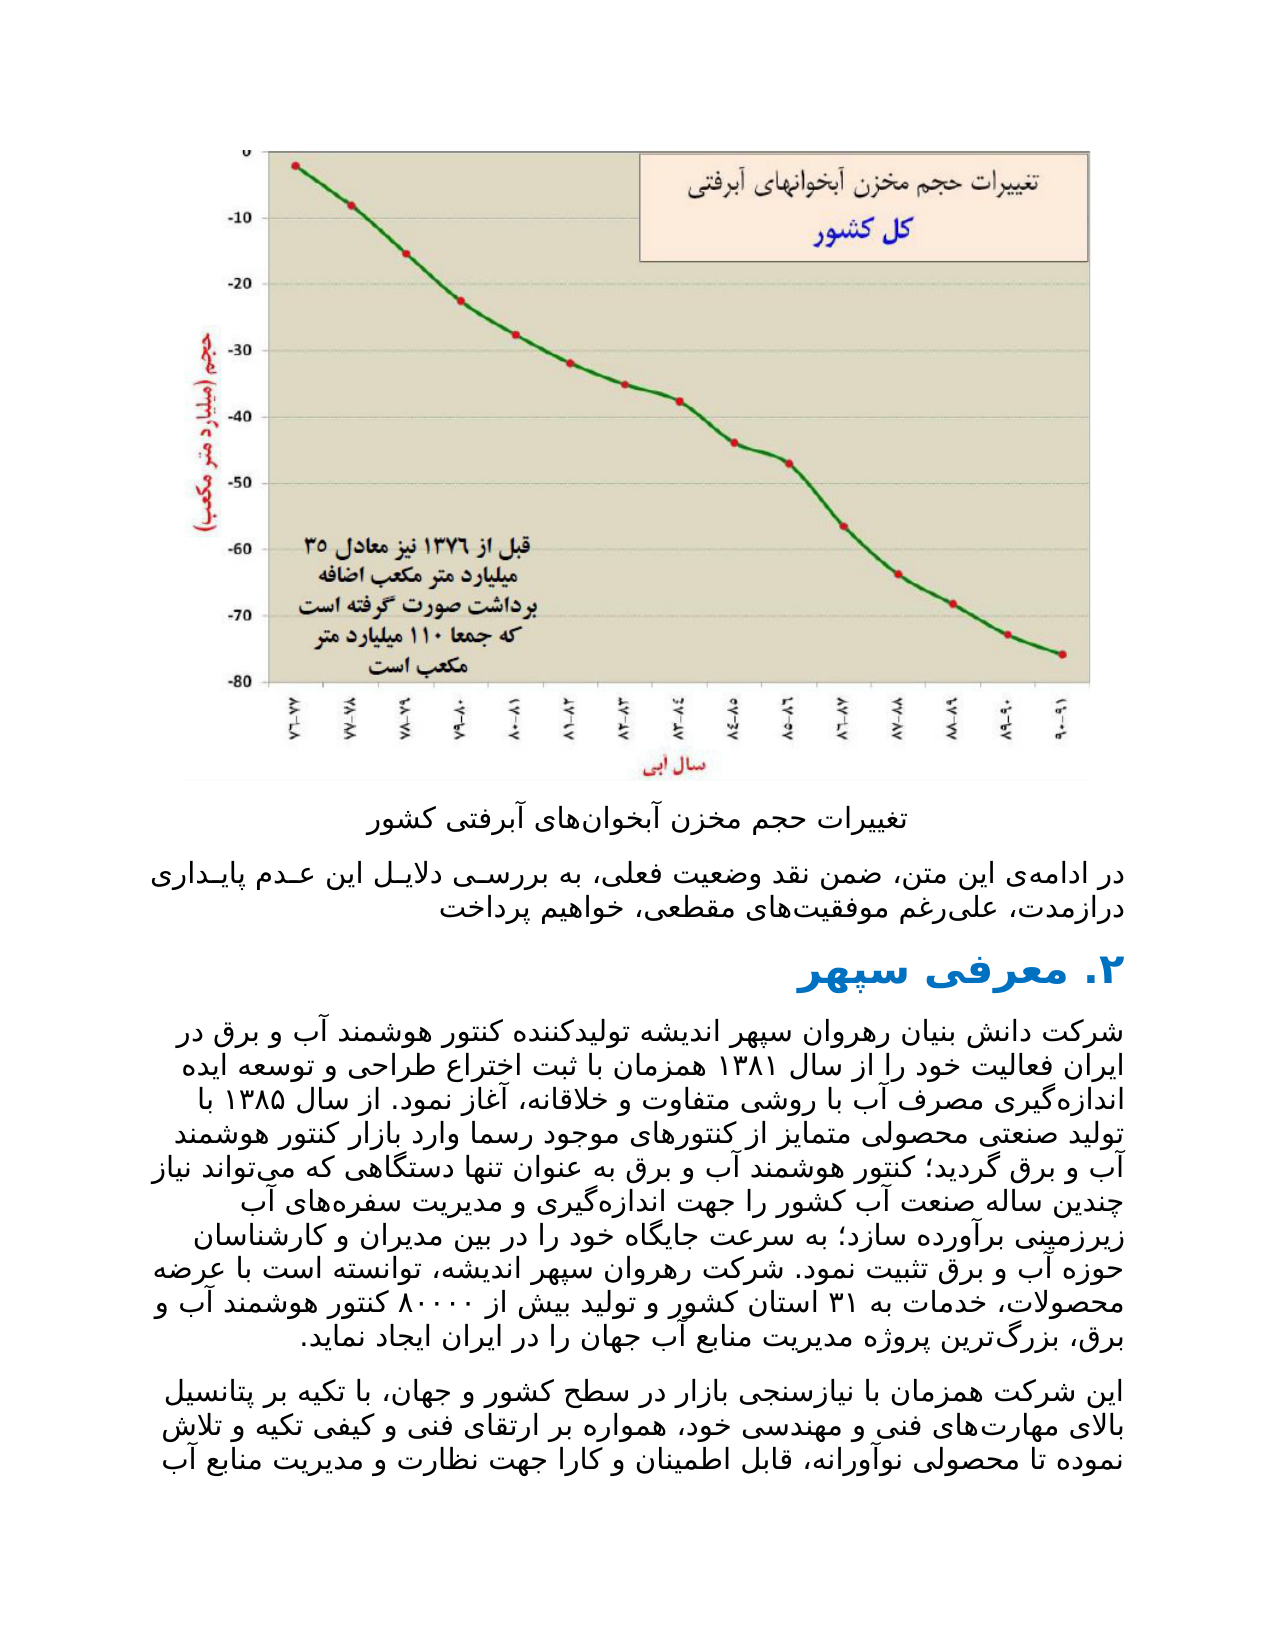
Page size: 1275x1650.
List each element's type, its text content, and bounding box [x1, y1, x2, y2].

text شرکت دانش بنیان رهروان سپهر اندیشه تولیدکننده کنتور هوشمند آب و برق در ایران فعالیت خود را از سال ۱۳۸۱ همزمان با ثبت اختراع طراحی و توسعه ایده اندازه‌گیری مصرف آب با روشی متفاوت و خلاقانه، آغاز نمود. از سال ۱۳۸۵ با تولید صنعتی محصولی متمایز از کنتورهای موجود رسما وارد بازار کنتور هوشمند آب و برق گردید؛ کنتور هوشمند آب و برق به عنوان تنها دستگاهی که می‌تواند نیاز چندین ساله صنعت آب کشور را جهت اندازه‌گیری و مدیریت سفره‌های آب زیر‌زمینی برآورده سازد؛ به سرعت جایگاه خود را در بین مدیران و کارشناسان حوزه آب و برق تثبیت نمود. شرکت رهروان سپهر اندیشه، توانسته است با عرضه محصولات، خدمات به ۳۱ استان کشور و تولید بیش از ۸۰۰۰۰ کنتور هوشمند آب و برق، بزرگ‌ترین پروژه مدیریت منابع آب جهان را در ایران ایجاد نماید. [150, 1014, 1125, 1354]
text در ادامه‌ی این متن، ضمن نقد وضعیت فعلی، به بررسی دلایل این عدم پایداری درازمدت، علی‌رغم موفقیت‌های مقطعی، خواهیم پرداخت [150, 856, 1125, 924]
picture [184, 150, 1091, 781]
text ۲. معرفی سپهر [150, 945, 1125, 993]
text این شرکت همزمان با نیازسنجی بازار در سطح کشور و جهان، با تکیه بر پتانسیل بالای مهارت‌های فنی و مهندسی خود، همواره بر ارتقای فنی و کیفی تکیه و تلاش نموده تا محصولی نوآورانه، قابل اطمینان و کارا جهت نظارت و مدیریت منابع آب زیرزمینی ارائه نماید. راهکار این شرکت کارفرمایان را قادر ساخته است تا با استفاده از یک شبکه هوشمند نه تنها در صنعت آب، بلکه در زمینه مدیریت مصرف انرژی نیز سیاست‌‏های کلان را اجرائی نمایند. [150, 1374, 1125, 1476]
text تغییرات حجم مخزن آبخوان‌های آبرفتی کشور [150, 801, 1125, 835]
